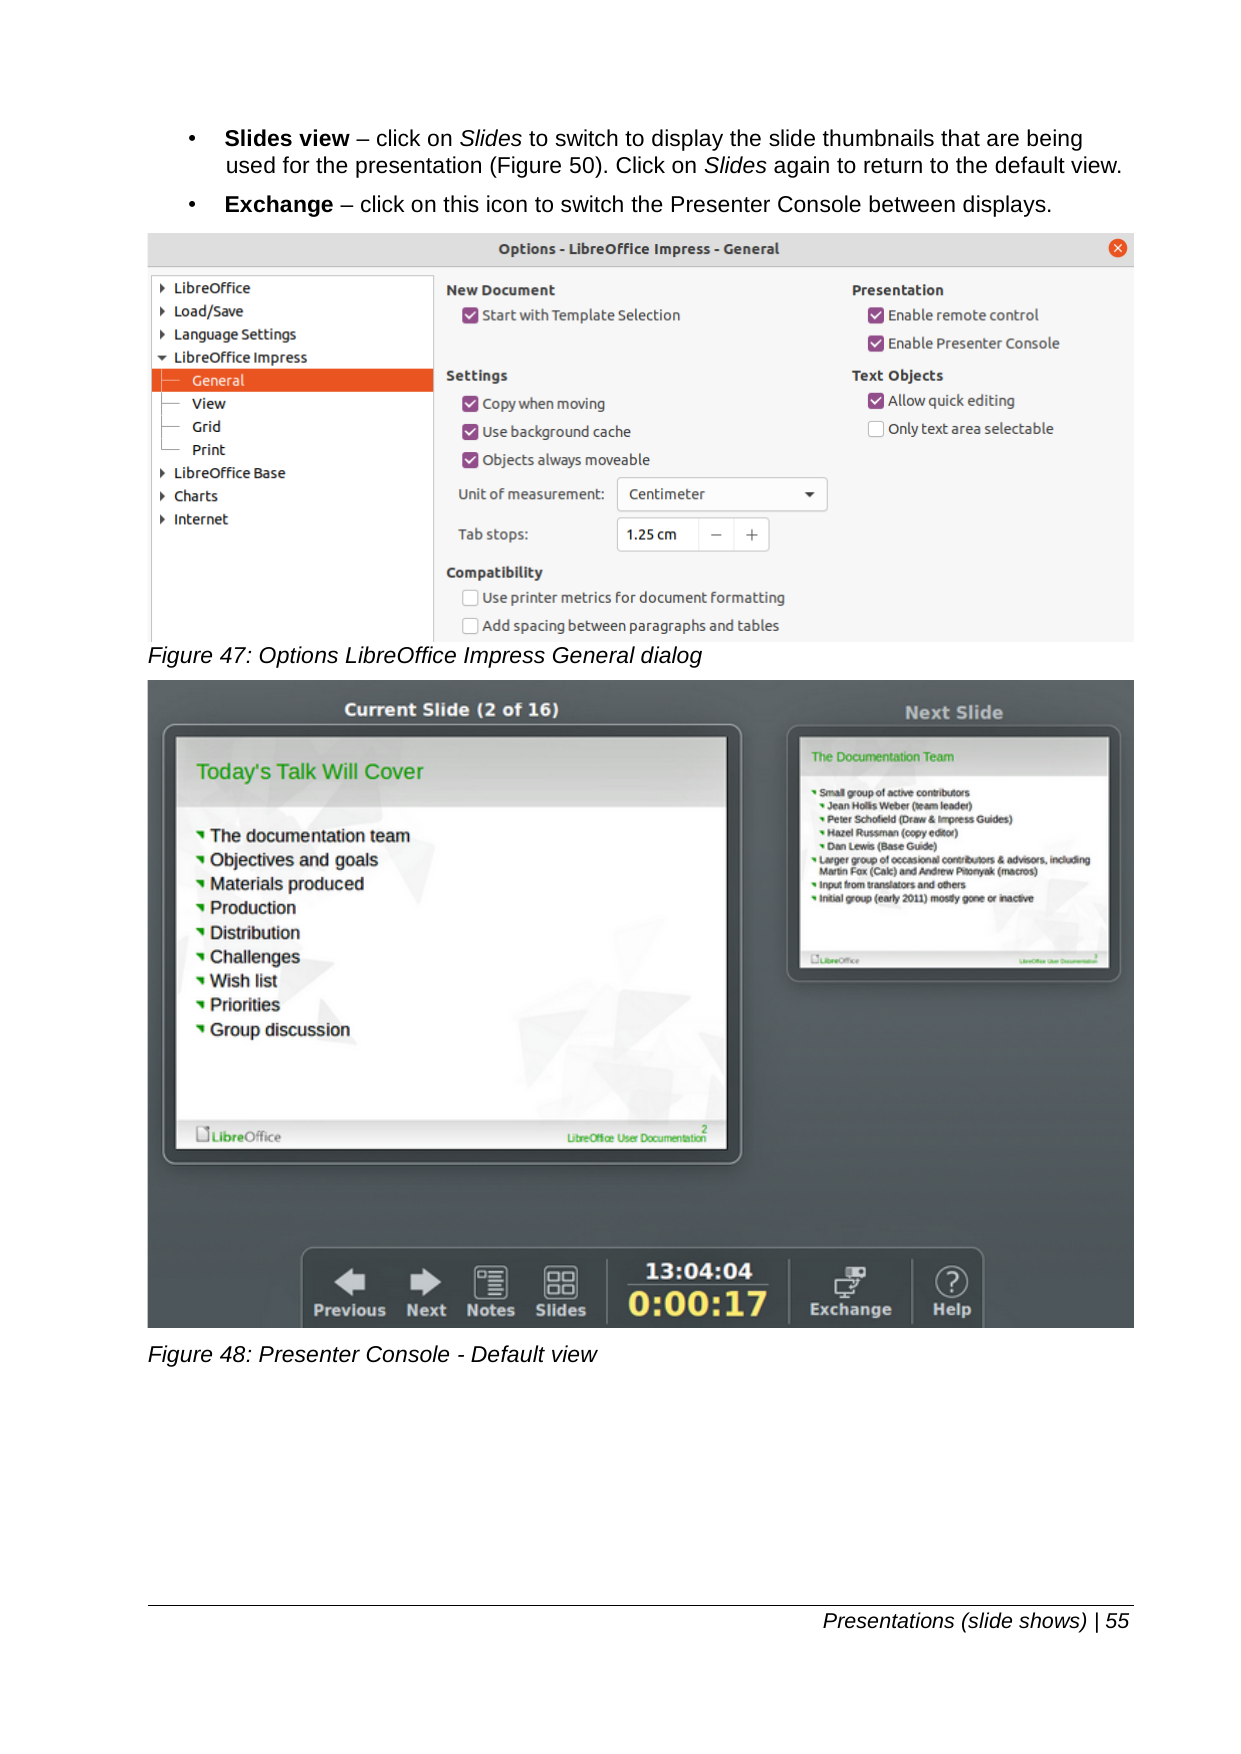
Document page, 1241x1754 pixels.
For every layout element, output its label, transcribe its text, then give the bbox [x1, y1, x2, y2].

text Figure 48: Presenter Console - Default view [148, 1340, 1134, 1367]
picture [147, 233, 1134, 642]
text Figure 47: Options LibreOffice Impress General dialog [148, 642, 1134, 668]
list Exchange – click on this icon to switch the Presenter Console between displays. [185, 188, 1134, 221]
list Slides view – click on Slides to switch to display the slide thumbnails that are being used for the presentation (Figure 50). Click on Slides again to return to the default view. [185, 121, 1134, 178]
picture [147, 680, 1134, 1328]
